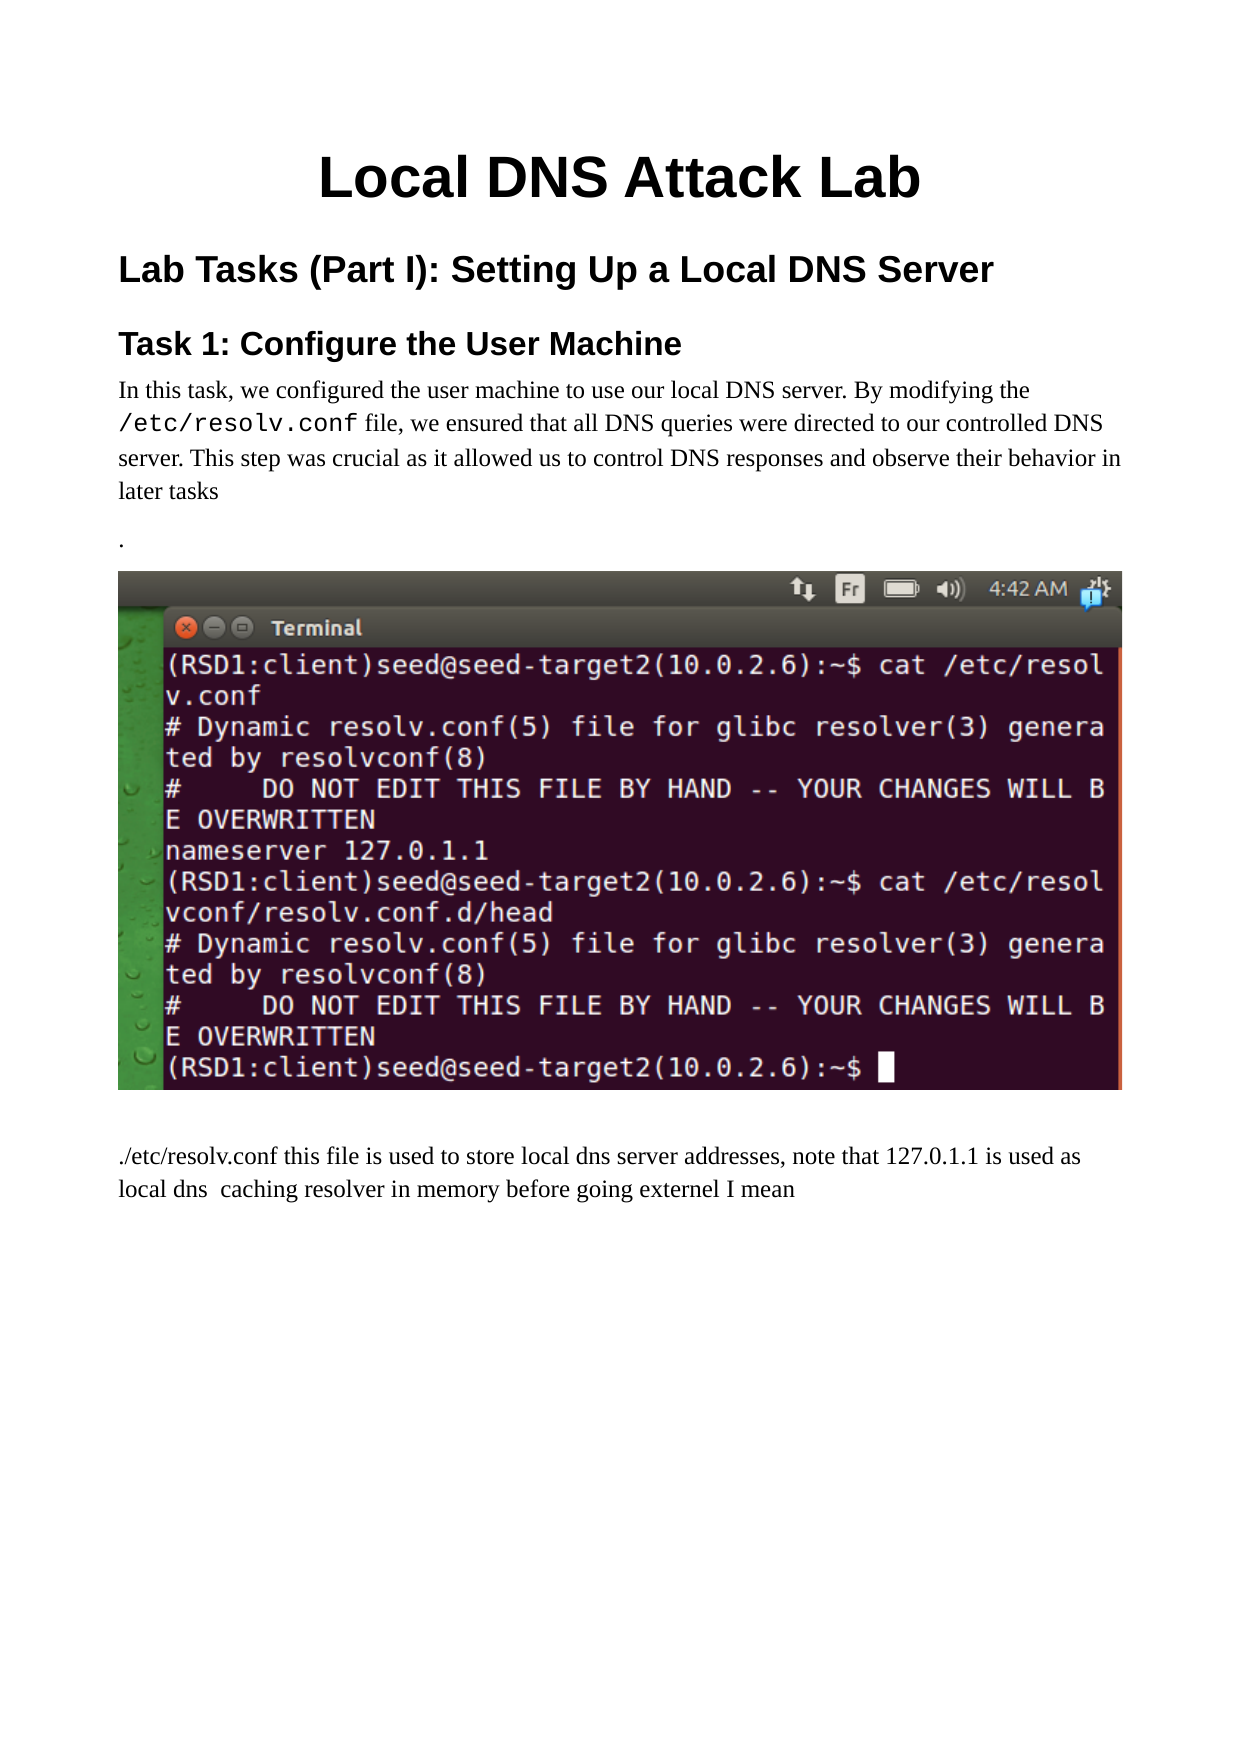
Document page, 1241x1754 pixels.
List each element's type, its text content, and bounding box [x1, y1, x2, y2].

subtitle Lab Tasks (Part I): Setting Up a Local DNS Server [118, 248, 1122, 291]
text . [118, 524, 1122, 553]
title Local DNS Attack Lab [118, 143, 1122, 210]
text ./etc/resolv.conf this file is used to store local dns server addresses, note that 127.0.1.1 is used as local dns caching resolver in memory before going externel I mean [118, 1141, 1122, 1203]
subtitle Task 1: Configure the User Machine [118, 324, 1122, 363]
picture [118, 571, 1123, 1090]
text In this task, we configured the user machine to use our local DNS server. By modifying the /etc/resolv.conf file, we ensured that all DNS queries were directed to our controlled DNS server. This step was crucial as it allowed us to control DNS responses and observe their behavior in later tasks [118, 375, 1122, 505]
